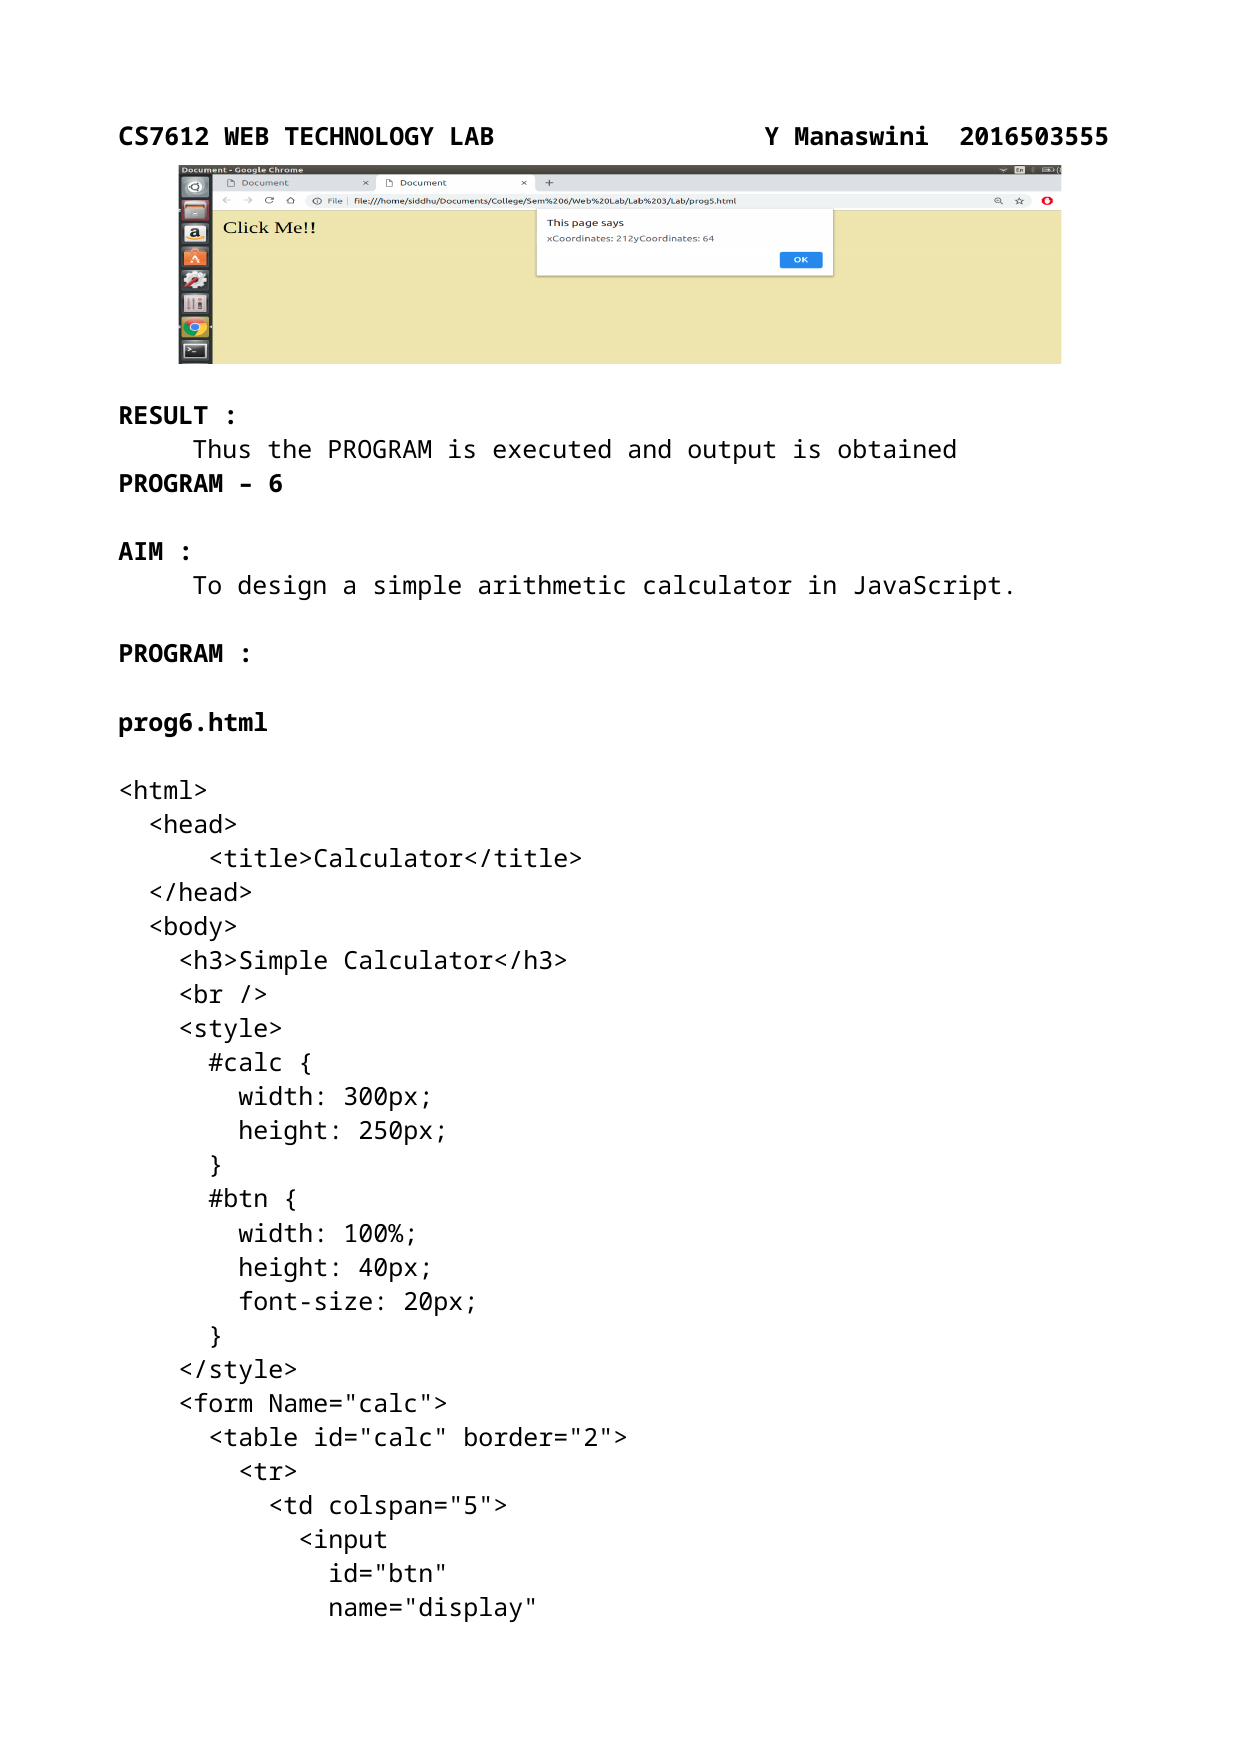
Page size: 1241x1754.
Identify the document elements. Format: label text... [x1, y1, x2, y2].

text AIM : [118, 534, 1122, 568]
text PROGRAM : [118, 636, 1122, 670]
text </style> [118, 1351, 1122, 1386]
text height: 250px; [118, 1113, 1122, 1147]
text } [118, 1317, 1122, 1351]
text <td colspan="5"> [118, 1488, 1122, 1522]
text <table id="calc" border="2"> [118, 1419, 1122, 1454]
text width: 300px; [118, 1079, 1122, 1113]
text RESULT : [118, 398, 1122, 432]
text #calc { [118, 1045, 1122, 1079]
text <head> [118, 806, 1122, 841]
text id="btn" [118, 1556, 1122, 1590]
text <style> [118, 1011, 1122, 1045]
text font-size: 20px; [118, 1283, 1122, 1317]
text <h3>Simple Calculator</h3> [118, 943, 1122, 977]
text prog6.html [118, 704, 1122, 738]
text <br /> [118, 977, 1122, 1011]
text <tr> [118, 1454, 1122, 1488]
text } [118, 1147, 1122, 1181]
text </head> [118, 874, 1122, 909]
text <form Name="calc"> [118, 1386, 1122, 1419]
text To design a simple arithmetic calculator in JavaScript. [118, 568, 1122, 602]
text <input [118, 1522, 1122, 1556]
text #btn { [118, 1181, 1122, 1215]
text <html> [118, 772, 1122, 806]
text <title>Calculator</title> [118, 841, 1122, 874]
text <body> [118, 909, 1122, 943]
text Thus the PROGRAM is executed and output is obtained [118, 432, 1122, 466]
text PROGRAM – 6 [118, 466, 1122, 500]
text height: 40px; [118, 1249, 1122, 1283]
text name="display" [118, 1590, 1122, 1624]
text width: 100%; [118, 1215, 1122, 1249]
